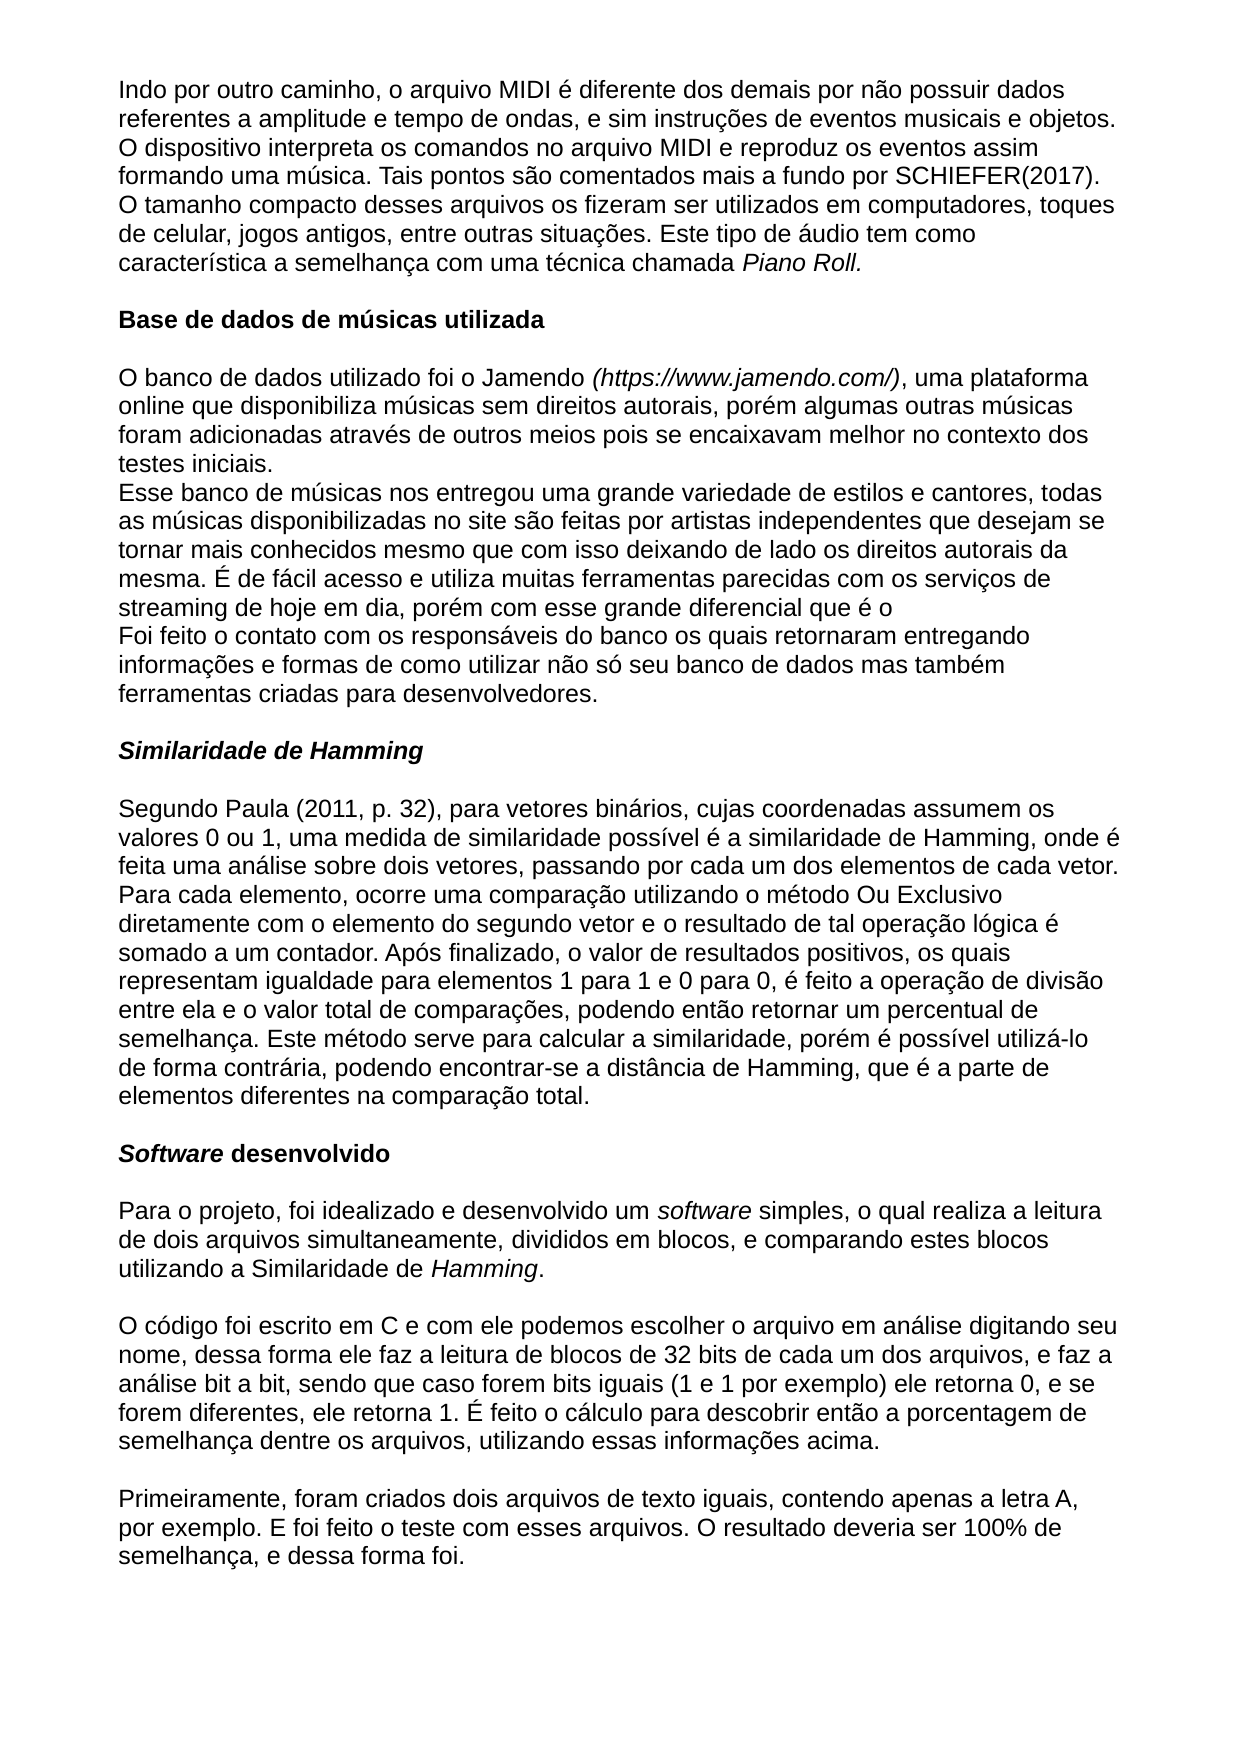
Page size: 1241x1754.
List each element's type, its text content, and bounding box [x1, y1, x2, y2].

text Esse banco de músicas nos entregou uma grande variedade de estilos e cantores, todas as músicas disponibilizadas no site são feitas por artistas independentes que desejam se tornar mais conhecidos mesmo que com isso deixando de lado os direitos autorais da mesma. É de fácil acesso e utiliza muitas ferramentas parecidas com os serviços de streaming de hoje em dia, porém com esse grande diferencial que é o [118, 477, 1122, 621]
text Foi feito o contato com os responsáveis do banco os quais retornaram entregando informações e formas de como utilizar não só seu banco de dados mas também ferramentas criadas para desenvolvedores. [118, 621, 1122, 707]
text Primeiramente, foram criados dois arquivos de texto iguais, contendo apenas a letra A, por exemplo. E foi feito o teste com esses arquivos. O resultado deveria ser 100% de semelhança, e dessa forma foi. [118, 1484, 1122, 1570]
text Para o projeto, foi idealizado e desenvolvido um software simples, o qual realiza a leitura de dois arquivos simultaneamente, divididos em blocos, e comparando estes blocos utilizando a Similaridade de Hamming. [118, 1196, 1122, 1282]
text Similaridade de Hamming [118, 736, 1122, 765]
text O código foi escrito em C e com ele podemos escolher o arquivo em análise digitando seu nome, dessa forma ele faz a leitura de blocos de 32 bits de cada um dos arquivos, e faz a análise bit a bit, sendo que caso forem bits iguais (1 e 1 por exemplo) ele retorna 0, e se forem diferentes, ele retorna 1. É feito o cálculo para descobrir então a porcentagem de semelhança dentre os arquivos, utilizando essas informações acima. [118, 1311, 1122, 1455]
text O banco de dados utilizado foi o Jamendo (https://www.jamendo.com/), uma plataforma online que disponibiliza músicas sem direitos autorais, porém algumas outras músicas foram adicionadas através de outros meios pois se encaixavam melhor no contexto dos testes iniciais. [118, 362, 1122, 477]
text Base de dados de músicas utilizada [118, 305, 1122, 334]
text Software desenvolvido [118, 1139, 1122, 1167]
text Indo por outro caminho, o arquivo MIDI é diferente dos demais por não possuir dados referentes a amplitude e tempo de ondas, e sim instruções de eventos musicais e objetos. O dispositivo interpreta os comandos no arquivo MIDI e reproduz os eventos assim formando uma música. Tais pontos são comentados mais a fundo por SCHIEFER(2017). O tamanho compacto desses arquivos os fizeram ser utilizados em computadores, toques de celular, jogos antigos, entre outras situações. Este tipo de áudio tem como característica a semelhança com uma técnica chamada Piano Roll. [118, 75, 1122, 276]
text Segundo Paula (2011, p. 32), para vetores binários, cujas coordenadas assumem os valores 0 ou 1, uma medida de similaridade possível é a similaridade de Hamming, onde é feita uma análise sobre dois vetores, passando por cada um dos elementos de cada vetor. Para cada elemento, ocorre uma comparação utilizando o método Ou Exclusivo diretamente com o elemento do segundo vetor e o resultado de tal operação lógica é somado a um contador. Após finalizado, o valor de resultados positivos, os quais representam igualdade para elementos 1 para 1 e 0 para 0, é feito a operação de divisão entre ela e o valor total de comparações, podendo então retornar um percentual de semelhança. Este método serve para calcular a similaridade, porém é possível utilizá-lo de forma contrária, podendo encontrar-se a distância de Hamming, que é a parte de elementos diferentes na comparação total. [118, 794, 1122, 1110]
